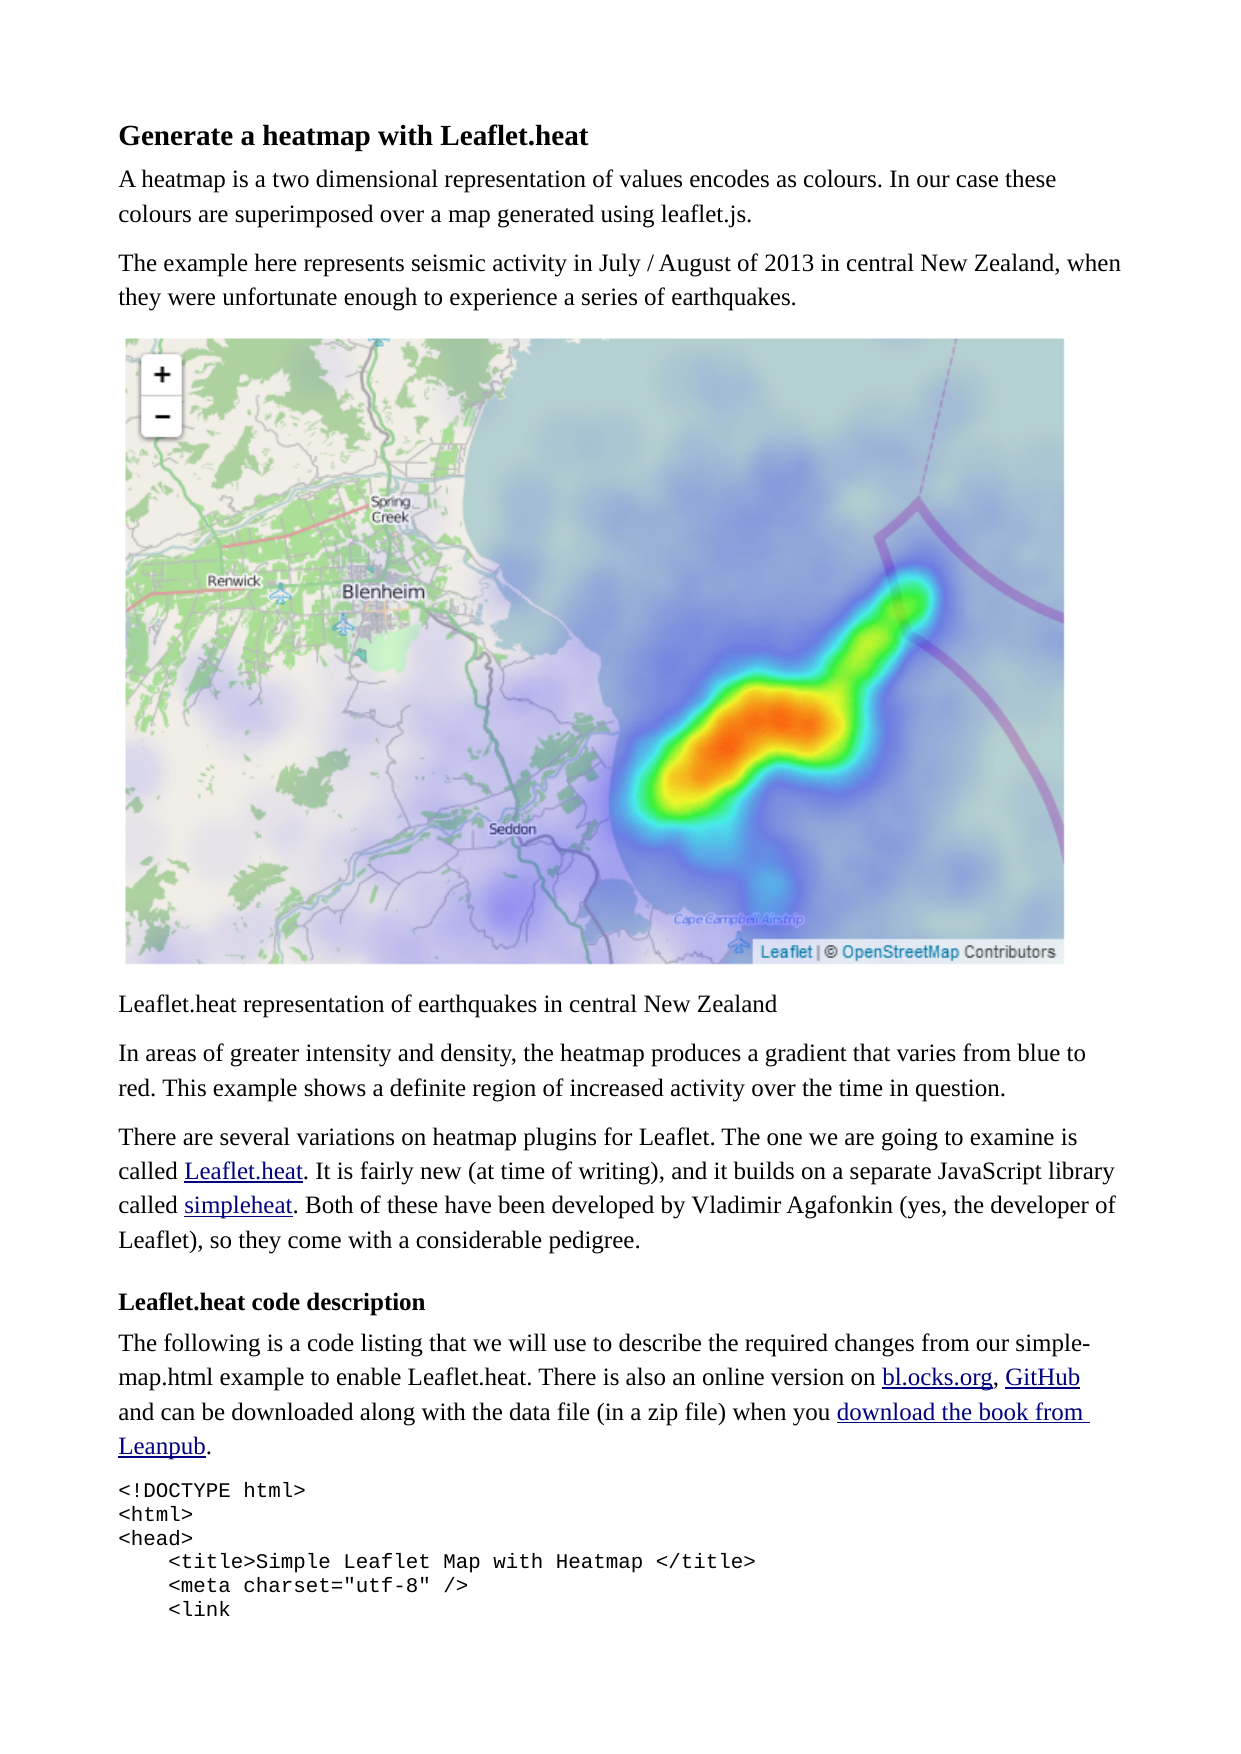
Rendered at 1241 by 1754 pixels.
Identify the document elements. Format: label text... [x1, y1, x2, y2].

text In areas of greater intensity and density, the heatmap produces a gradient that varies from blue to red. This example shows a definite region of increased activity over the time in question. [118, 1038, 1122, 1101]
text <title>Simple Leaflet Map with Heatmap </title> [118, 1551, 1122, 1575]
text The example here represents seismic activity in July / August of 2013 in central New Zealand, when they were unfortunate enough to experience a series of earthquakes. [118, 248, 1122, 311]
text <head> [118, 1528, 1122, 1551]
text The following is a code listing that we will use to describe the required changes from our simple-map.html example to enable Leaflet.heat. There is also an online version on bl.ocks.org, GitHub and can be downloaded along with the data file (in a zip file) when you download the book from Leanpub. [118, 1328, 1122, 1460]
text <!DOCTYPE html> [118, 1480, 1122, 1504]
text Leaflet.heat representation of earthquakes in central New Zealand [118, 989, 1122, 1018]
text <meta charset="utf-8" /> [118, 1575, 1122, 1599]
subtitle Leaflet.heat code description [118, 1287, 1122, 1315]
text <html> [118, 1504, 1122, 1528]
subtitle Generate a heatmap with Leaflet.heat [118, 118, 1122, 152]
text There are several variations on heatmap plugins for Leaflet. The one we are going to examine is called Leaflet.heat. It is fairly new (at time of writing), and it builds on a separate JavaScript library called simpleheat. Both of these have been developed by Vladimir Agafonkin (yes, the developer of Leaflet), so they come with a considerable pedigree. [118, 1122, 1122, 1254]
picture [118, 331, 1069, 969]
text A heatmap is a two dimensional representation of values encodes as colours. In our case these colours are superimposed over a map generated using leaflet.js. [118, 164, 1122, 227]
text <link [118, 1599, 1122, 1622]
